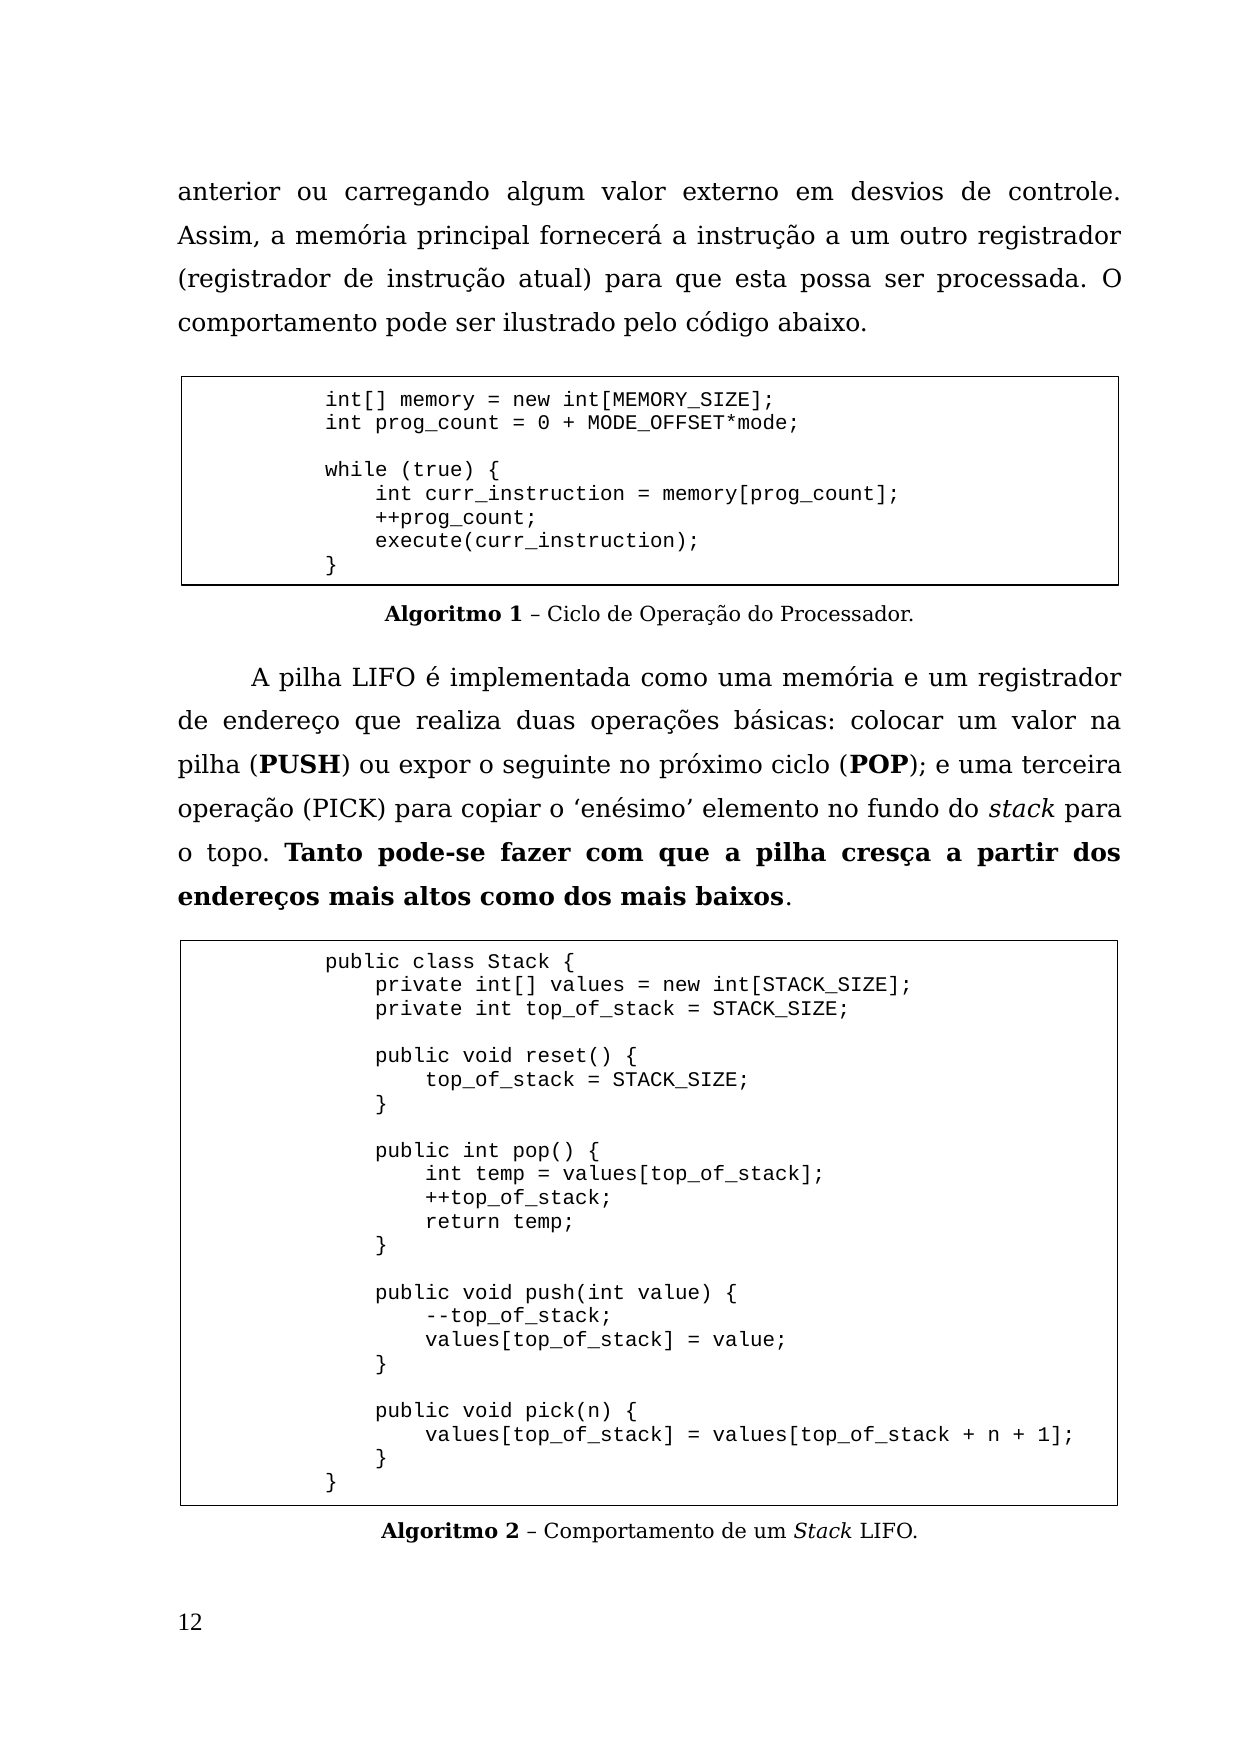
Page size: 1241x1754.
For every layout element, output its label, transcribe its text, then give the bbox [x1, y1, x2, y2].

text int temp = values[top_of_stack]; [325, 1163, 1117, 1187]
text ++top_of_stack; [325, 1187, 1117, 1211]
text A pilha LIFO é implementada como uma memória e um registrador de endereço que realiza duas operações básicas: colocar um valor na pilha (PUSH) ou expor o seguinte no próximo ciclo (POP); e uma terceira operação (PICK) para copiar o ‘enésimo’ elemento no fundo do stack para o topo. Tanto pode-se fazer com que a pilha cresça a partir dos endereços mais altos como dos mais baixos. [177, 663, 1122, 912]
text public int pop() { [325, 1140, 1117, 1163]
text return temp; [325, 1211, 1117, 1234]
text ++prog_count; [325, 507, 1118, 530]
text } [325, 554, 1118, 578]
text public void push(int value) { [325, 1282, 1117, 1305]
text anterior ou carregando algum valor externo em desvios de controle. Assim, a memória principal fornecerá a instrução a um outro registrador (registrador de instrução atual) para que esta possa ser processada. O comportamento pode ser ilustrado pelo código abaixo. [177, 177, 1122, 338]
text public class Stack { [325, 951, 1117, 974]
text } [325, 1092, 1117, 1116]
text int[] memory = new int[MEMORY_SIZE]; [325, 388, 1118, 412]
text [1118, 1447, 1122, 1471]
text public void reset() { [325, 1045, 1117, 1069]
text [1118, 1092, 1122, 1116]
text values[top_of_stack] = value; [325, 1329, 1117, 1353]
text values[top_of_stack] = values[top_of_stack + n + 1]; [325, 1423, 1117, 1447]
text } [325, 1447, 1117, 1471]
text [1118, 1353, 1122, 1376]
text top_of_stack = STACK_SIZE; [325, 1069, 1117, 1092]
text Algoritmo 2 – Comportamento de um Stack LIFO. [177, 1519, 1122, 1543]
text public void pick(n) { [325, 1400, 1117, 1423]
text } [325, 1353, 1117, 1376]
text [1118, 1471, 1122, 1494]
text private int top_of_stack = STACK_SIZE; [325, 998, 1117, 1022]
text [1118, 1234, 1122, 1258]
text private int[] values = new int[STACK_SIZE]; [325, 974, 1117, 998]
text int curr_instruction = memory[prog_count]; [325, 483, 1118, 507]
text } [325, 1234, 1117, 1258]
text execute(curr_instruction); [325, 530, 1118, 554]
text while (true) { [325, 459, 1118, 483]
text Algoritmo 1 – Ciclo de Operação do Processador. [177, 602, 1122, 626]
text } [325, 1471, 1117, 1494]
text --top_of_stack; [325, 1305, 1117, 1329]
text int prog_count = 0 + MODE_OFFSET*mode; [325, 412, 1118, 436]
